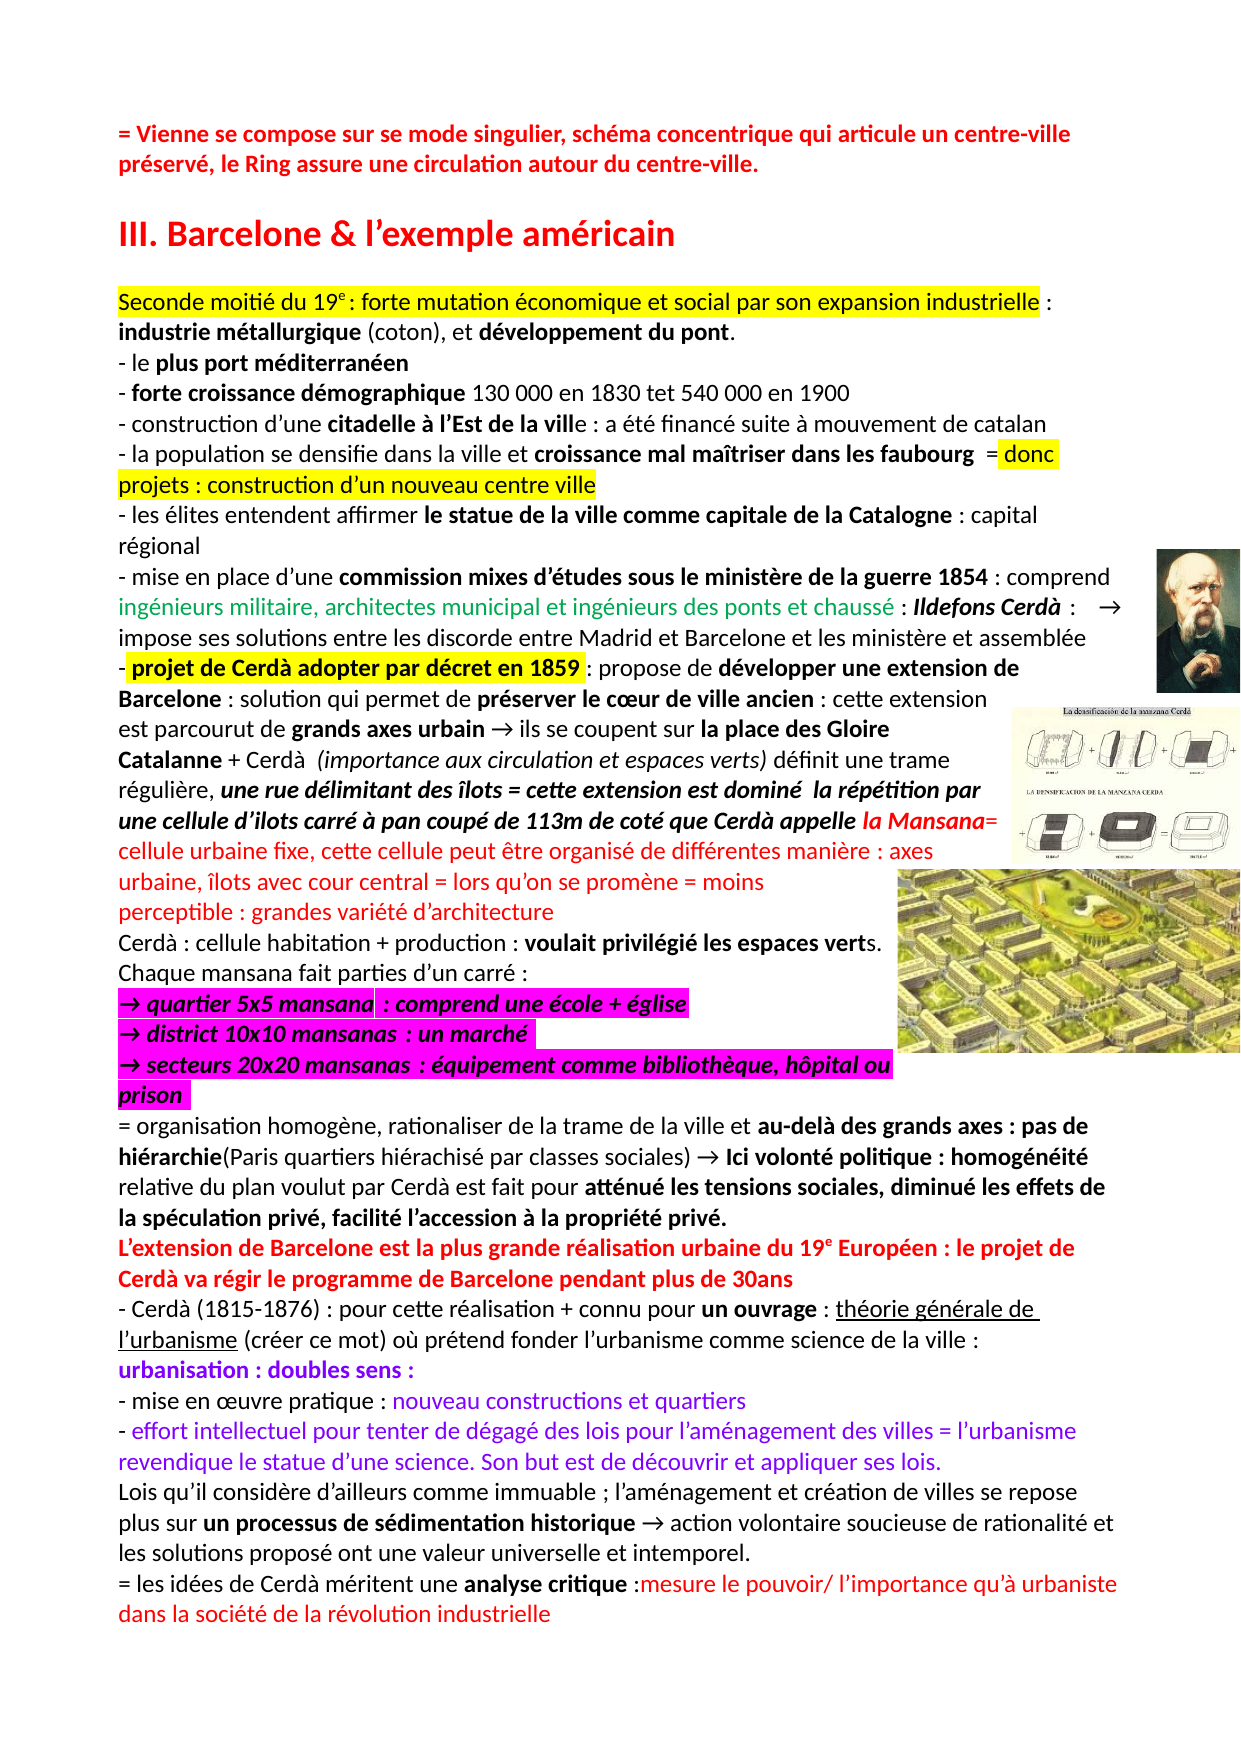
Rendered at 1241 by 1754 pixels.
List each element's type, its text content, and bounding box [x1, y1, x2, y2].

text → district 10x10 mansanas : un marché [118, 1018, 897, 1049]
text Cerdà : cellule habitation + production : voulait privilégié les espaces verts. [118, 927, 897, 957]
text = organisation homogène, rationaliser de la trame de la ville et au-delà des grands axes : pas de hiérarchie(Paris quartiers hiérachisé par classes sociales) → Ici volonté politique : homogénéité relative du plan voulut par Cerdà est fait pour atténué les tensions sociales, diminué les effets de la spéculation privé, facilité l’accession à la propriété privé. [118, 1110, 1122, 1232]
picture [1156, 549, 1241, 693]
picture [897, 869, 1241, 1053]
text - mise en œuvre pratique : nouveau constructions et quartiers [118, 1385, 1122, 1415]
text - la population se densifie dans la ville et croissance mal maîtriser dans les faubourg = donc projets : construction d’un nouveau centre ville [118, 439, 1122, 500]
text - le plus port méditerranéen [118, 347, 1122, 378]
text - projet de Cerdà adopter par décret en 1859 : propose de développer une extension de Barcelone : solution qui permet de préserver le cœur de ville ancien : cette extension est parcourut de grands axes urbain → ils se coupent sur la place des Gloire Catalanne + Cerdà (importance aux circulation et espaces verts) définit une trame régulière, une rue délimitant des îlots = cette extension est dominé la répétition par une cellule d’ilots carré à pan coupé de 113m de coté que Cerdà appelle la Mansana= cellule urbaine fixe, cette cellule peut être organisé de différentes manière : axes urbaine, îlots avec cour central = lors qu’on se promène = moins perceptible : grandes variété d’architecture [118, 652, 1122, 927]
text III. Barcelone & l’exemple américain [118, 210, 1122, 256]
text - construction d’une citadelle à l’Est de la ville : a été financé suite à mouvement de catalan [118, 408, 1122, 439]
text = les idées de Cerdà méritent une analyse critique :mesure le pouvoir/ l’importance qu’à urbaniste dans la société de la révolution industrielle [118, 1568, 1122, 1629]
text Chaque mansana fait parties d’un carré : [118, 957, 897, 988]
text L’extension de Barcelone est la plus grande réalisation urbaine du 19e Européen : le projet de Cerdà va régir le programme de Barcelone pendant plus de 30ans [118, 1232, 1122, 1293]
picture [1011, 707, 1241, 864]
text - forte croissance démographique 130 000 en 1830 tet 540 000 en 1900 [118, 378, 1122, 408]
text - mise en place d’une commission mixes d’études sous le ministère de la guerre 1854 : comprend ingénieurs militaire, architectes municipal et ingénieurs des ponts et chaussé : Ildefons Cerdà : → impose ses solutions entre les discorde entre Madrid et Barcelone et les ministère et assemblée [118, 561, 1122, 652]
text = Vienne se compose sur se mode singulier, schéma concentrique qui articule un centre-ville préservé, le Ring assure une circulation autour du centre-ville. [118, 118, 1122, 179]
text - Cerdà (1815-1876) : pour cette réalisation + connu pour un ouvrage : théorie générale de l’urbanisme (créer ce mot) où prétend fonder l’urbanisme comme science de la ville : urbanisation : doubles sens : [118, 1293, 1122, 1385]
text → quartier 5x5 mansana : comprend une école + église [118, 988, 897, 1018]
text Lois qu’il considère d’ailleurs comme immuable ; l’aménagement et création de villes se repose plus sur un processus de sédimentation historique → action volontaire soucieuse de rationalité et les solutions proposé ont une valeur universelle et intemporel. [118, 1476, 1122, 1568]
text - les élites entendent affirmer le statue de la ville comme capitale de la Catalogne : capital régional [118, 500, 1122, 561]
text → secteurs 20x20 mansanas : équipement comme bibliothèque, hôpital ou prison [118, 1049, 1122, 1110]
text Seconde moitié du 19e : forte mutation économique et social par son expansion industrielle : industrie métallurgique (coton), et développement du pont. [118, 286, 1122, 347]
text - effort intellectuel pour tenter de dégagé des lois pour l’aménagement des villes = l’urbanisme revendique le statue d’une science. Son but est de découvrir et appliquer ses lois. [118, 1415, 1122, 1476]
